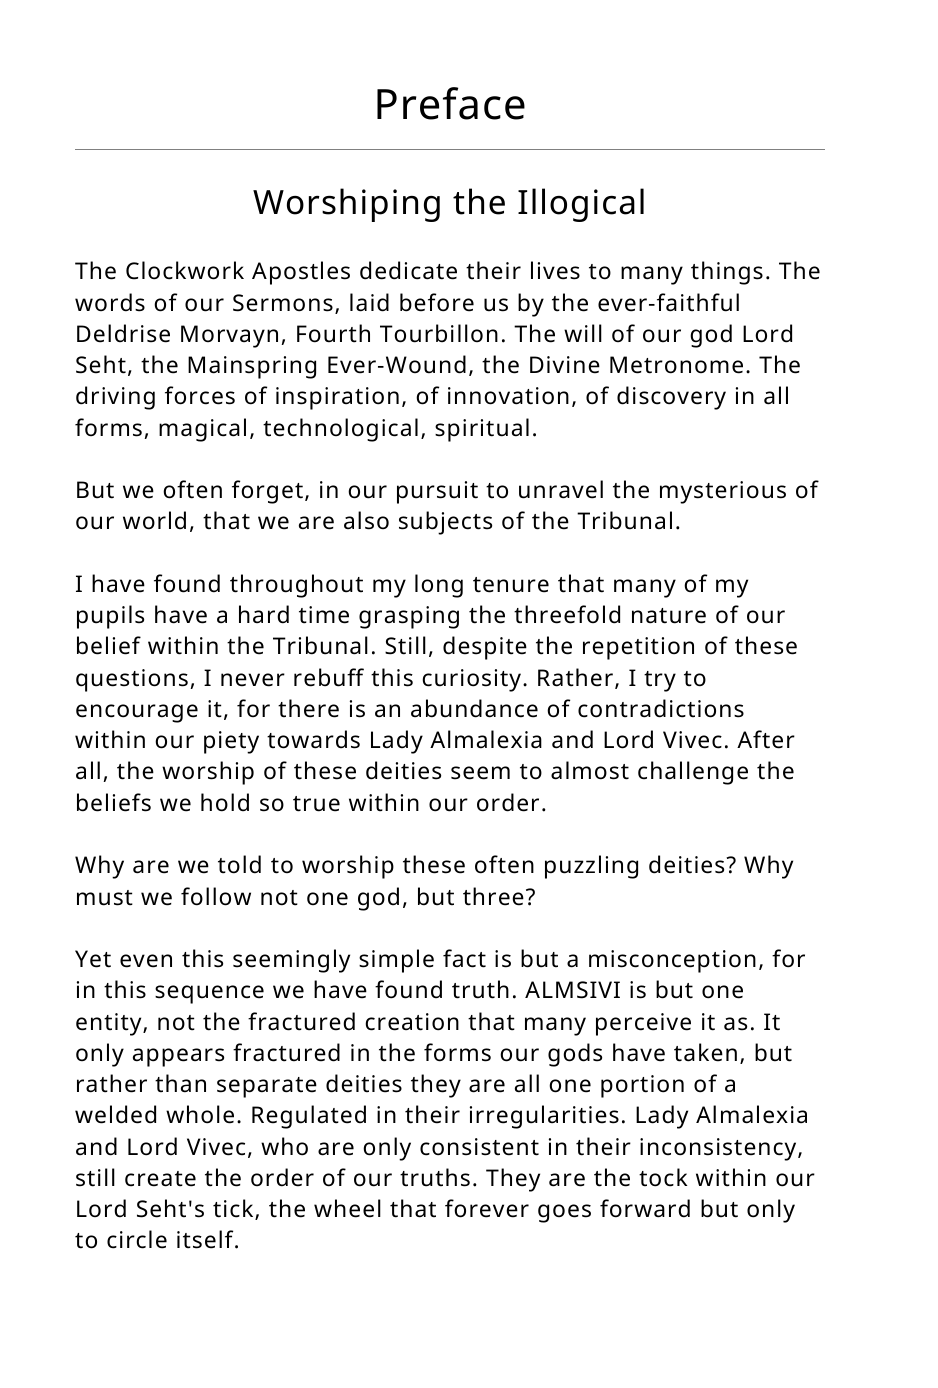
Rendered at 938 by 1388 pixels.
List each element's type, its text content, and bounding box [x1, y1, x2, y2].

text Preface [75, 75, 825, 132]
text Yet even this seemingly simple fact is but a misconception, for in this sequence we have found truth. ALMSIVI is but one entity, not the fractured creation that many perceive it as. It only appears fractured in the forms our gods have taken, but rather than separate deities they are all one portion of a welded whole. Regulated in their irregularities. Lady Almalexia and Lord Vivec, who are only consistent in their inconsistency, still create the order of our truths. They are the tock within our Lord Seht's tick, the wheel that forever goes forward but only to circle itself. [75, 943, 825, 1255]
text Worshiping the Illogical [75, 179, 825, 224]
text But we often forget, in our pursuit to unravel the mysterious of our world, that we are also subjects of the Tribunal. [75, 474, 825, 537]
text Why are we told to worship these often puzzling deities? Why must we follow not one god, but three? [75, 849, 825, 912]
text I have found throughout my long tenure that many of my pupils have a hard time grasping the threefold nature of our belief within the Tribunal. Still, despite the repetition of these questions, I never rebuff this curiosity. Rather, I try to encourage it, for there is an abundance of contradictions within our piety towards Lady Almalexia and Lord Vivec. After all, the worship of these deities seem to almost challenge the beliefs we hold so true within our order. [75, 568, 825, 818]
text The Clockwork Apostles dedicate their lives to many things. The words of our Sermons, laid before us by the ever-faithful Deldrise Morvayn, Fourth Tourbillon. The will of our god Lord Seht, the Mainspring Ever-Wound, the Divine Metronome. The driving forces of inspiration, of innovation, of discovery in all forms, magical, technological, spiritual. [75, 255, 825, 443]
